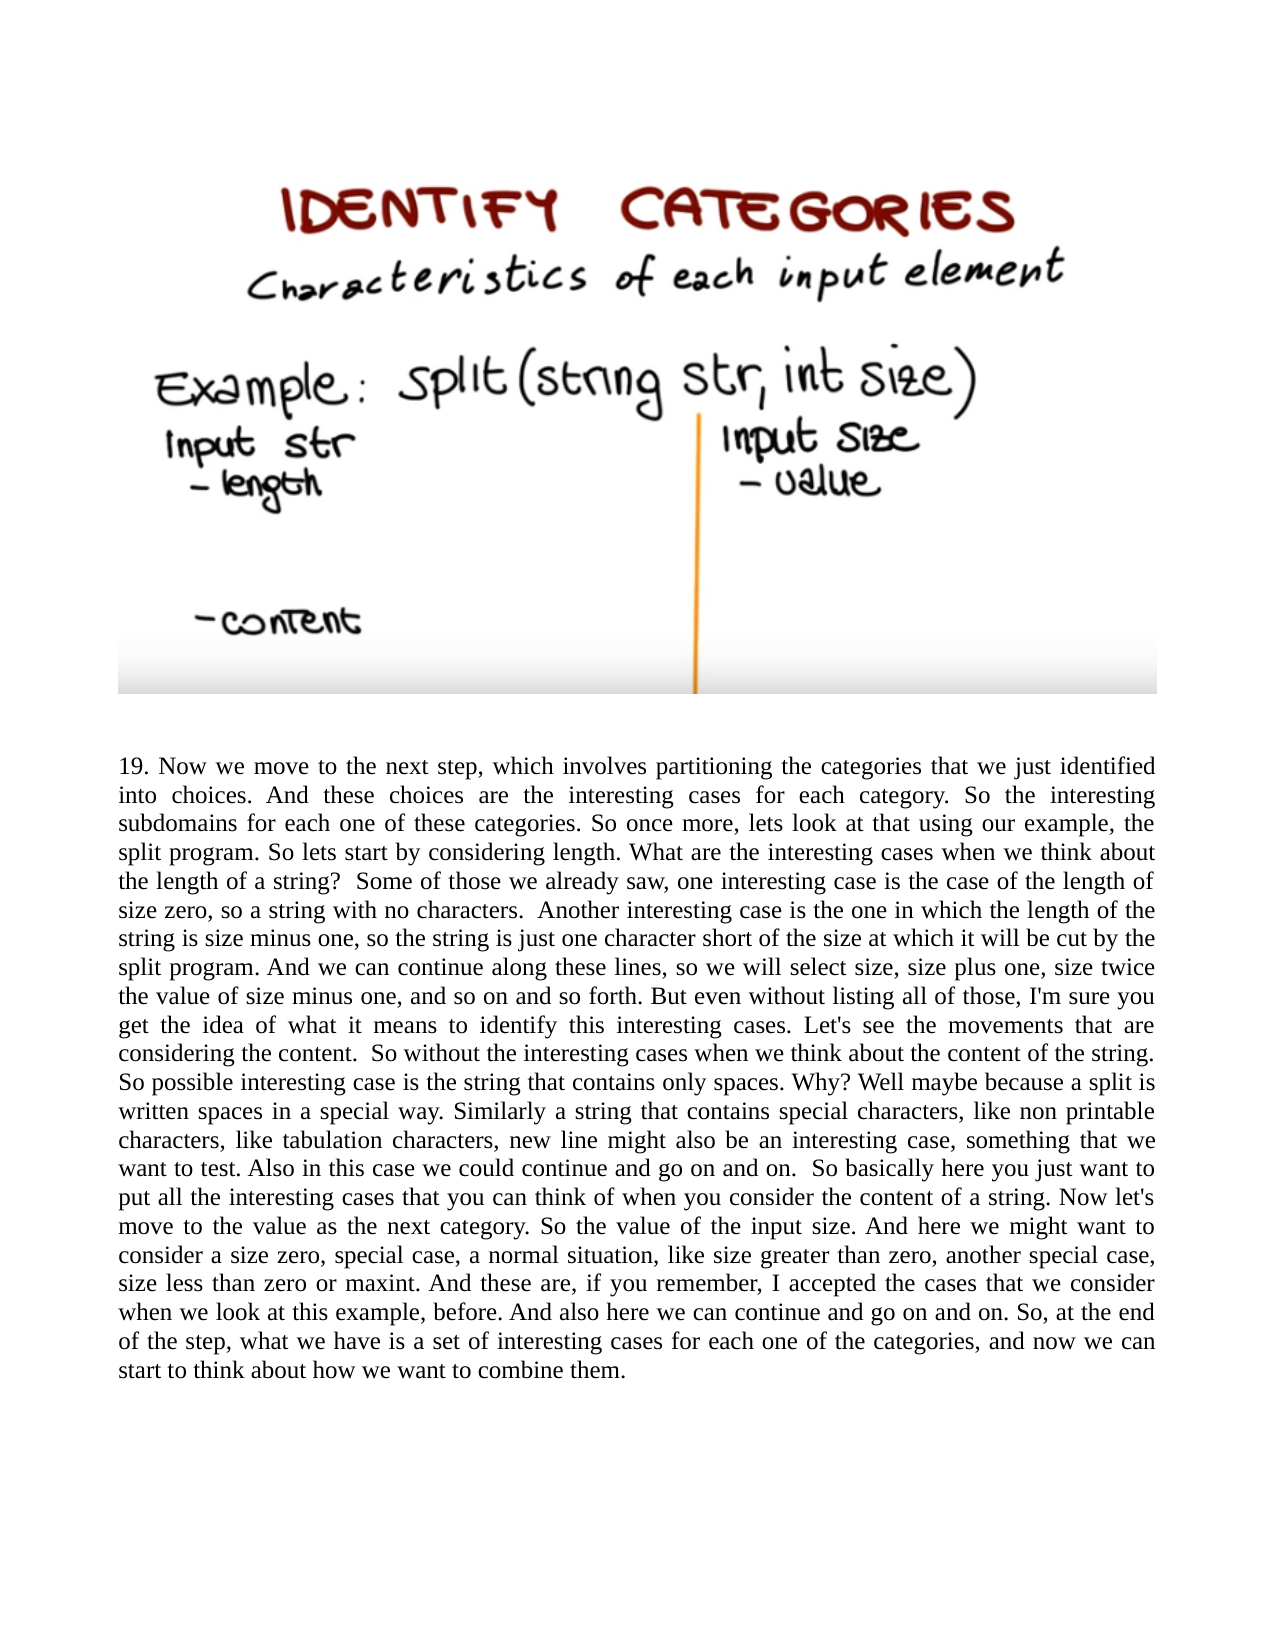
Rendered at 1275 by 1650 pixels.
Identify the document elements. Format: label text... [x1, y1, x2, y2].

text 19. Now we move to the next step, which involves partitioning the categories that we just identified into choices. And these choices are the interesting cases for each category. So the interesting subdomains for each one of these categories. So once more, lets look at that using our example, the split program. So lets start by considering length. What are the interesting cases when we think about the length of a string? Some of those we already saw, one interesting case is the case of the length of size zero, so a string with no characters. Another interesting case is the one in which the length of the string is size minus one, so the string is just one character short of the size at which it will be cut by the split program. And we can continue along these lines, so we will select size, size plus one, size twice the value of size minus one, and so on and so forth. But even without listing all of those, I'm sure you get the idea of what it means to identify this interesting cases. Let's see the movements that are considering the content. So without the interesting cases when we think about the content of the string. So possible interesting case is the string that contains only spaces. Why? Well maybe because a split is written spaces in a special way. Similarly a string that contains special characters, like non printable characters, like tabulation characters, new line might also be an interesting case, something that we want to test. Also in this case we could continue and go on and on. So basically here you just want to put all the interesting cases that you can think of when you consider the content of a string. Now let's move to the value as the next category. So the value of the input size. And here we might want to consider a size zero, special case, a normal situation, like size greater than zero, another special case, size less than zero or maxint. And these are, if you remember, I accepted the cases that we consider when we look at this example, before. And also here we can continue and go on and on. So, at the end of the step, what we have is a set of interesting cases for each one of the categories, and now we can start to think about how we want to combine them. [118, 751, 1157, 1383]
picture [118, 175, 1157, 694]
